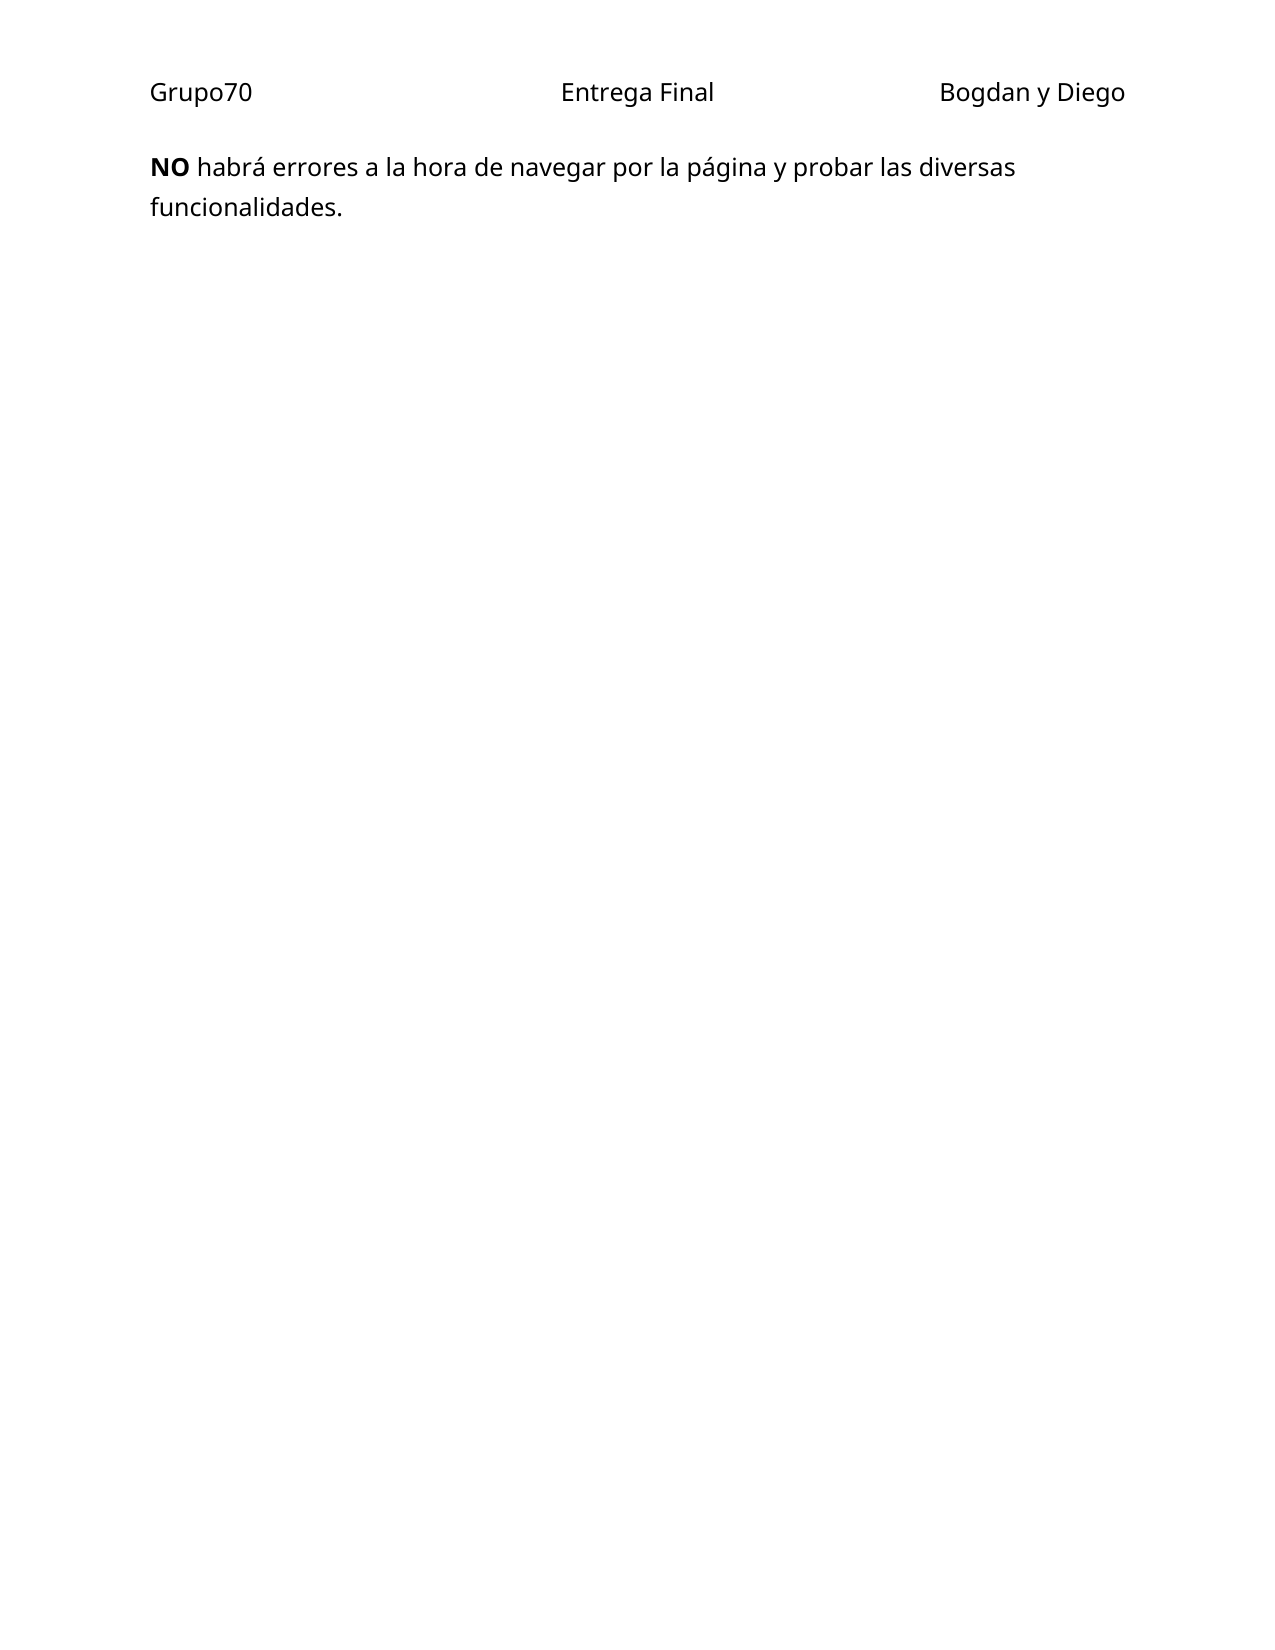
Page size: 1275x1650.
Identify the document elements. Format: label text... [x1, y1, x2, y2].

text NO habrá errores a la hora de navegar por la página y probar las diversas funcionalidades. [150, 150, 1125, 223]
